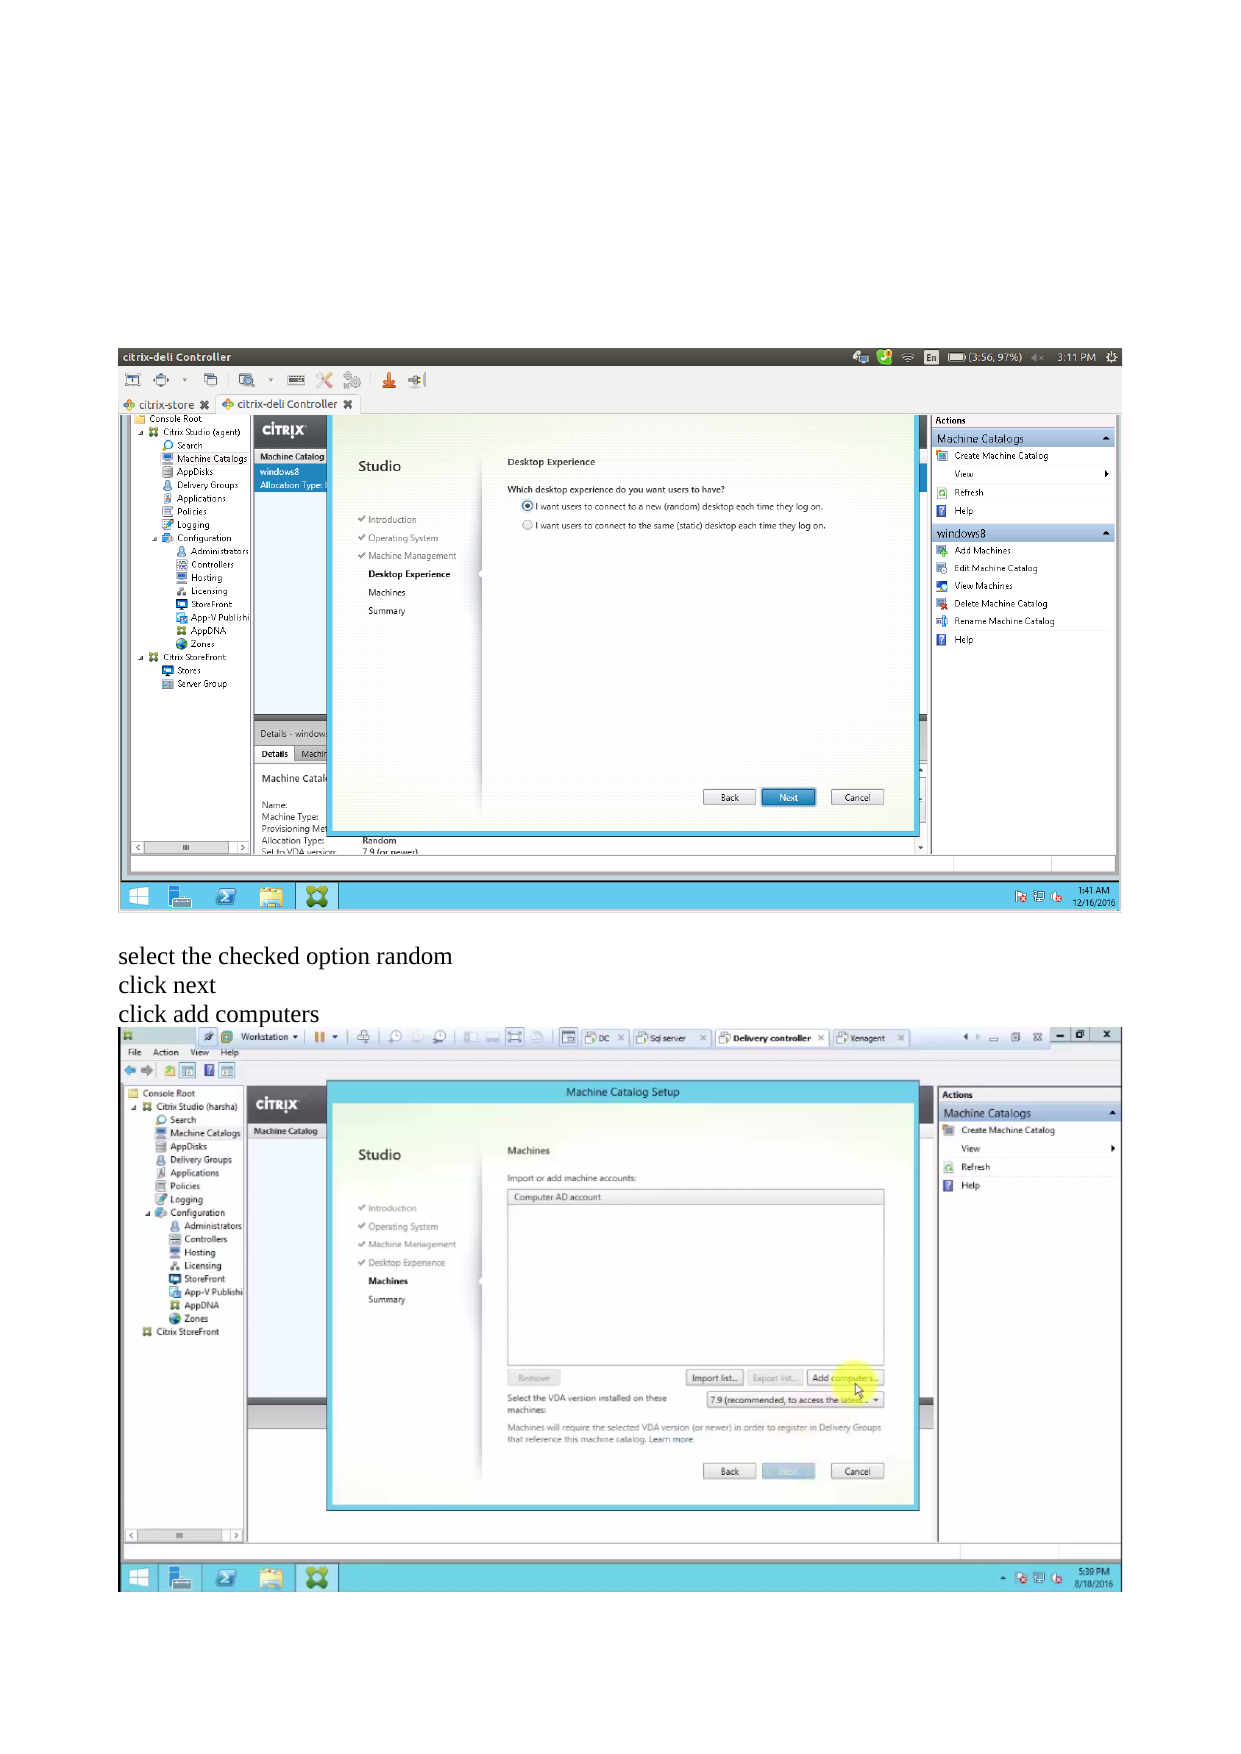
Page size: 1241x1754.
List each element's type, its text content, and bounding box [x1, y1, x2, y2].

text click add computers [118, 999, 1122, 1027]
picture [118, 348, 1123, 913]
picture [118, 1027, 1123, 1592]
text click next [118, 970, 1122, 999]
text select the checked option random [118, 941, 1122, 970]
